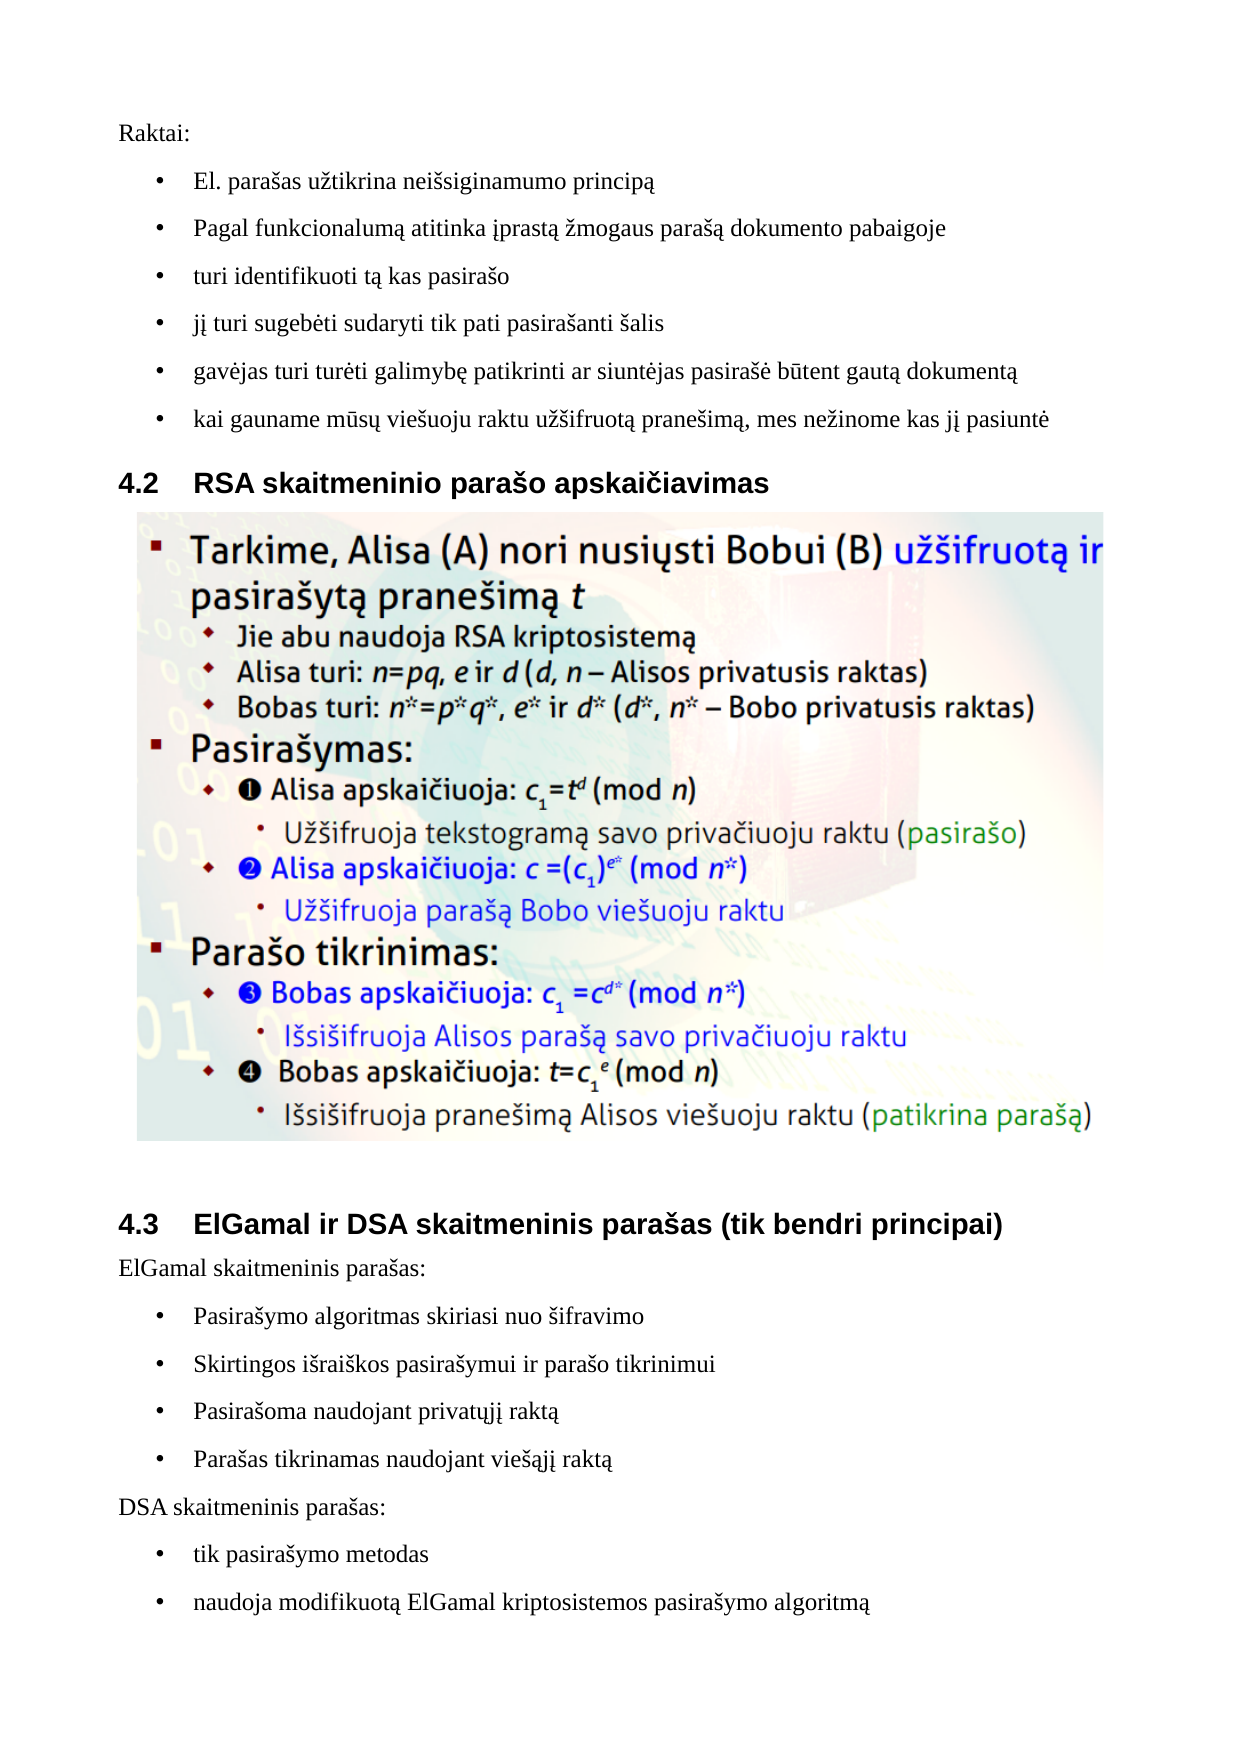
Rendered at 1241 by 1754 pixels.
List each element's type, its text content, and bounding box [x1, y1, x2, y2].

subtitle RSA skaitmeninio parašo apskaičiavimas [118, 466, 1122, 500]
subtitle ElGamal ir DSA skaitmeninis parašas (tik bendri principai) [118, 1207, 1122, 1241]
list jį turi sugebėti sudaryti tik pati pasirašanti šalis [156, 308, 1122, 337]
list Pagal funkcionalumą atitinka įprastą žmogaus parašą dokumento pabaigoje [156, 213, 1122, 242]
list gavėjas turi turėti galimybę patikrinti ar siuntėjas pasirašė būtent gautą dokumentą [156, 356, 1122, 385]
list Pasirašoma naudojant privatųjį raktą [156, 1396, 1122, 1425]
list Pasirašymo algoritmas skiriasi nuo šifravimo [156, 1301, 1122, 1330]
text DSA skaitmeninis parašas: [118, 1492, 1122, 1520]
list Skirtingos išraiškos pasirašymui ir parašo tikrinimui [156, 1349, 1122, 1377]
list turi identifikuoti tą kas pasirašo [156, 261, 1122, 290]
list kai gauname mūsų viešuoju raktu užšifruotą pranešimą, mes nežinome kas jį pasiuntė [156, 404, 1122, 432]
list Parašas tikrinamas naudojant viešąjį raktą [156, 1444, 1122, 1473]
list naudoja modifikuotą ElGamal kriptosistemos pasirašymo algoritmą [156, 1587, 1122, 1616]
list El. parašas užtikrina neišsiginamumo principą [156, 166, 1122, 194]
list tik pasirašymo metodas [156, 1539, 1122, 1568]
picture [136, 512, 1104, 1141]
text Raktai: [118, 118, 1122, 147]
text ElGamal skaitmeninis parašas: [118, 1253, 1122, 1282]
